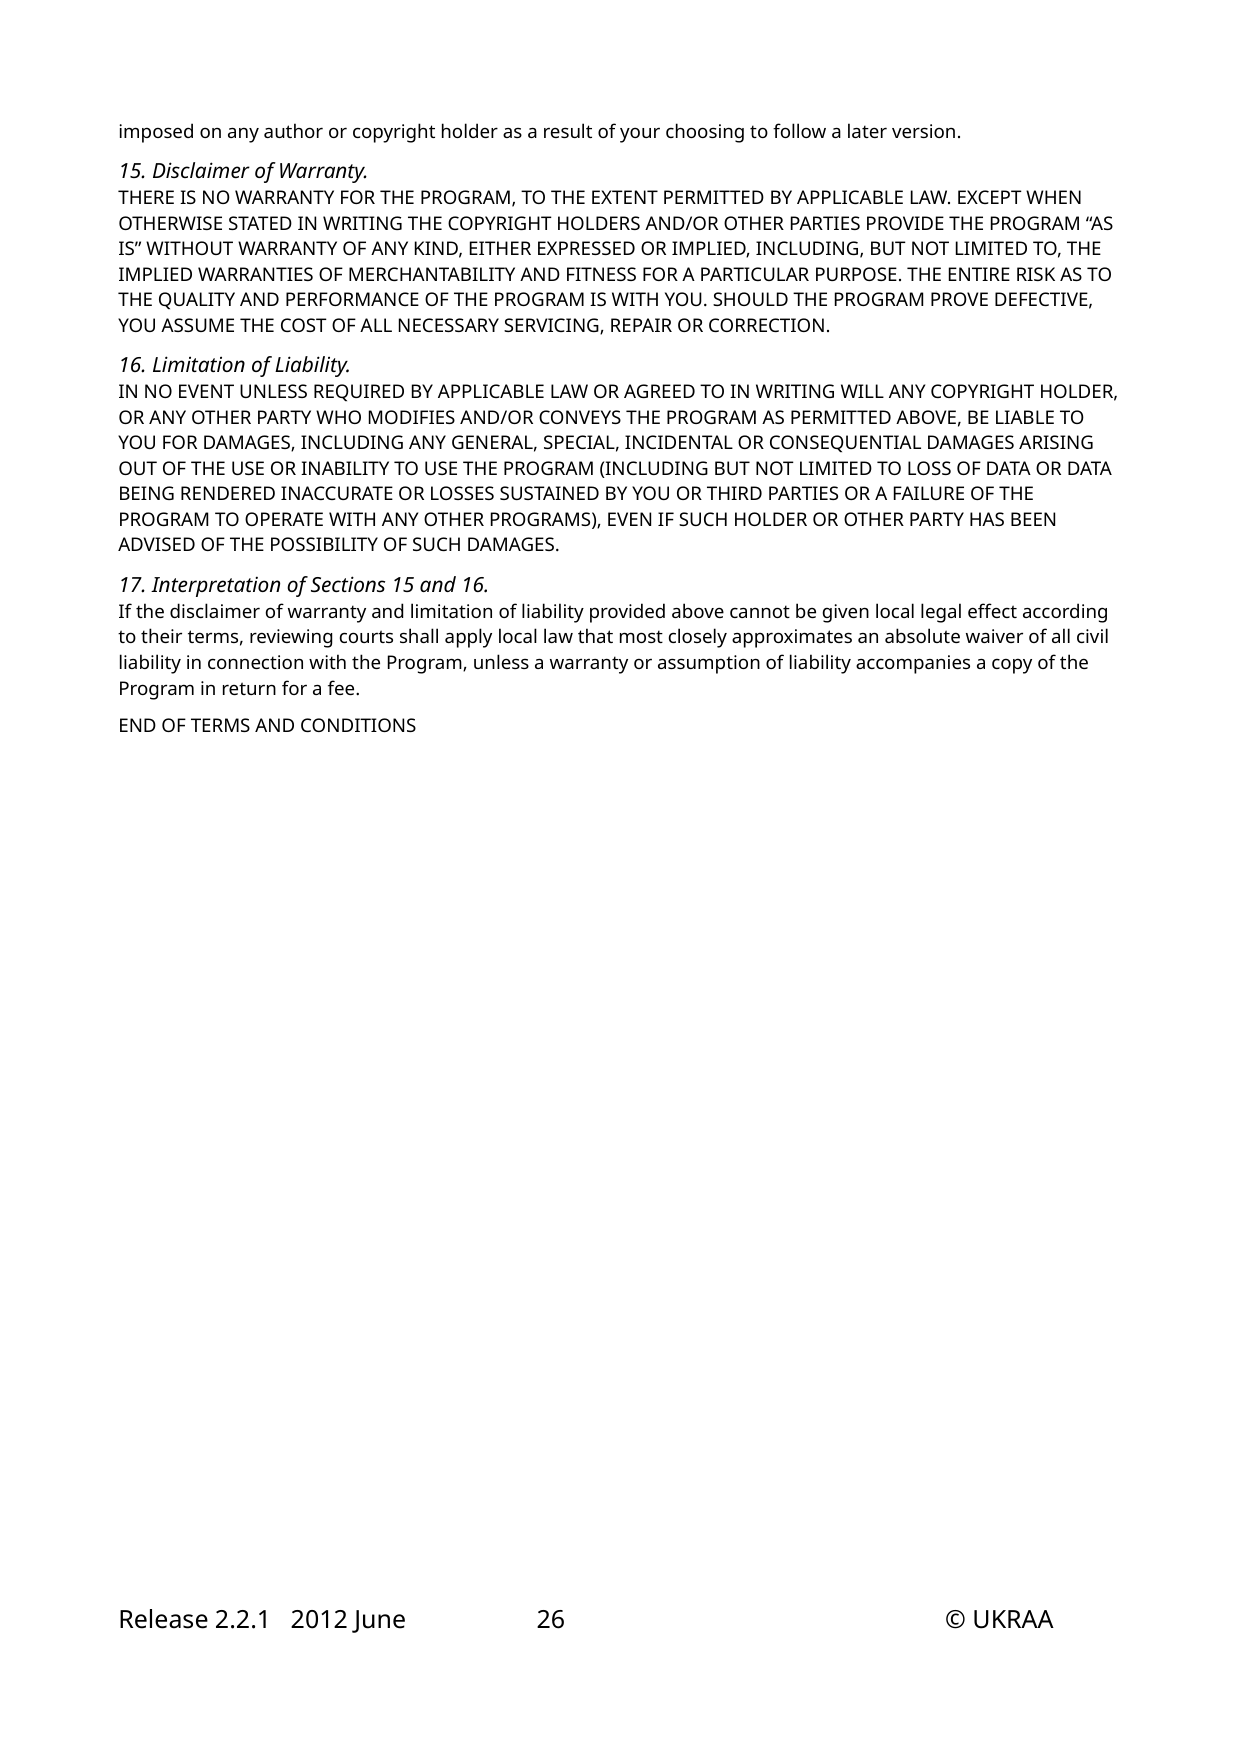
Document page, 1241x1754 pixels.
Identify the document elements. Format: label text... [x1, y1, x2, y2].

subtitle 16. Limitation of Liability. [118, 350, 1122, 379]
subtitle 17. Interpretation of Sections 15 and 16. [118, 570, 1122, 598]
text END OF TERMS AND CONDITIONS [118, 713, 1122, 738]
text IN NO EVENT UNLESS REQUIRED BY APPLICABLE LAW OR AGREED TO IN WRITING WILL ANY COPYRIGHT HOLDER, OR ANY OTHER PARTY WHO MODIFIES AND/OR CONVEYS THE PROGRAM AS PERMITTED ABOVE, BE LIABLE TO YOU FOR DAMAGES, INCLUDING ANY GENERAL, SPECIAL, INCIDENTAL OR CONSEQUENTIAL DAMAGES ARISING OUT OF THE USE OR INABILITY TO USE THE PROGRAM (INCLUDING BUT NOT LIMITED TO LOSS OF DATA OR DATA BEING RENDERED INACCURATE OR LOSSES SUSTAINED BY YOU OR THIRD PARTIES OR A FAILURE OF THE PROGRAM TO OPERATE WITH ANY OTHER PROGRAMS), EVEN IF SUCH HOLDER OR OTHER PARTY HAS BEEN ADVISED OF THE POSSIBILITY OF SUCH DAMAGES. [118, 379, 1122, 557]
text imposed on any author or copyright holder as a result of your choosing to follow a later version. [118, 118, 1122, 144]
text If the disclaimer of warranty and limitation of liability provided above cannot be given local legal effect according to their terms, reviewing courts shall apply local law that most closely approximates an absolute waiver of all civil liability in connection with the Program, unless a warranty or assumption of liability accompanies a copy of the Program in return for a fee. [118, 598, 1122, 700]
subtitle 15. Disclaimer of Warranty. [118, 156, 1122, 184]
text THERE IS NO WARRANTY FOR THE PROGRAM, TO THE EXTENT PERMITTED BY APPLICABLE LAW. EXCEPT WHEN OTHERWISE STATED IN WRITING THE COPYRIGHT HOLDERS AND/OR OTHER PARTIES PROVIDE THE PROGRAM “AS IS” WITHOUT WARRANTY OF ANY KIND, EITHER EXPRESSED OR IMPLIED, INCLUDING, BUT NOT LIMITED TO, THE IMPLIED WARRANTIES OF MERCHANTABILITY AND FITNESS FOR A PARTICULAR PURPOSE. THE ENTIRE RISK AS TO THE QUALITY AND PERFORMANCE OF THE PROGRAM IS WITH YOU. SHOULD THE PROGRAM PROVE DEFECTIVE, YOU ASSUME THE COST OF ALL NECESSARY SERVICING, REPAIR OR CORRECTION. [118, 184, 1122, 338]
